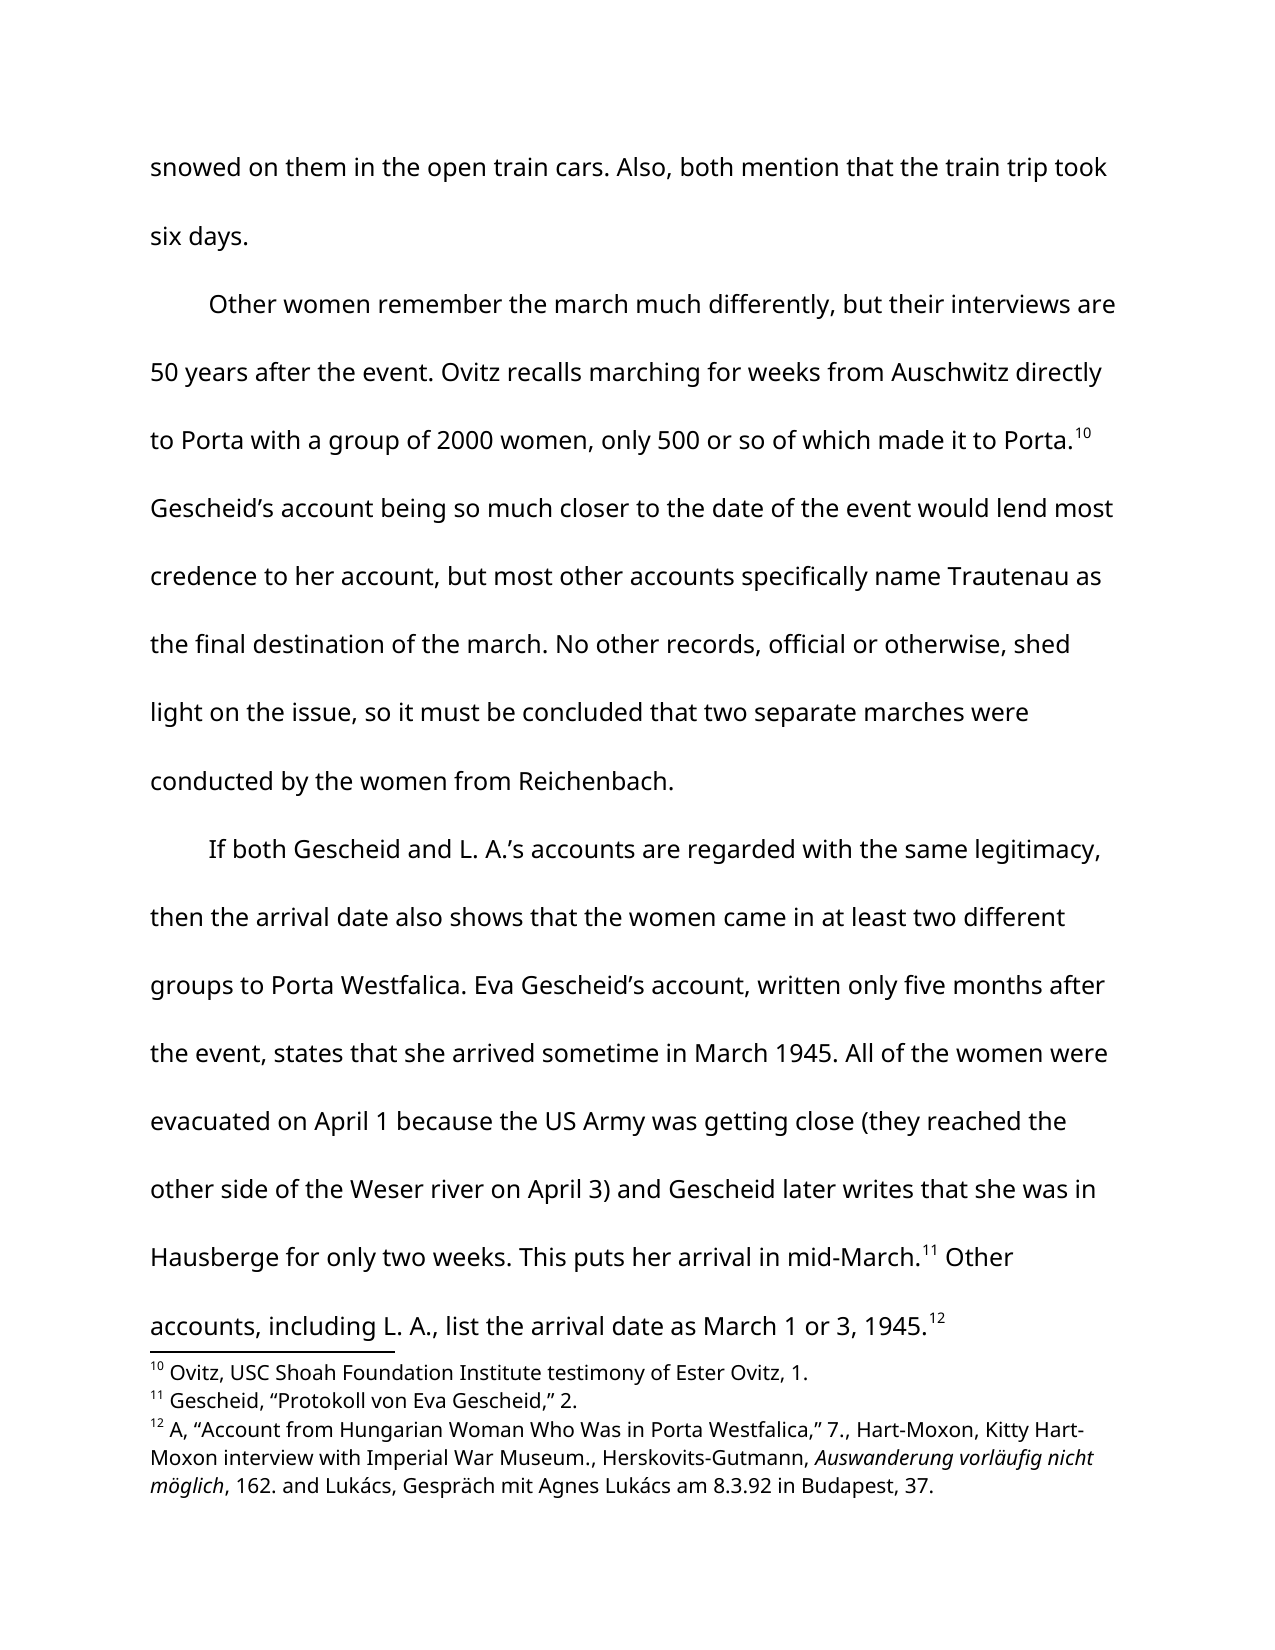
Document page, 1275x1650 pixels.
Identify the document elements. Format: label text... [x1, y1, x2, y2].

text A, “Account from Hungarian Woman Who Was in Porta Westfalica,” 7., Hart-Moxon, Kitty Hart-Moxon interview with Imperial War Museum., Herskovits-Gutmann, Auswanderung vorläufig nicht möglich, 162. and Lukács, Gespräch mit Agnes Lukács am 8.3.92 in Budapest, 37. [150, 1415, 1125, 1500]
text snowed on them in the open train cars. Also, both mention that the train trip took six days. [150, 150, 1125, 252]
text Other women remember the march much differently, but their interviews are 50 years after the event. Ovitz recalls marching for weeks from Auschwitz directly to Porta with a group of 2000 women, only 500 or so of which made it to Porta. Gescheid’s account being so much closer to the date of the event would lend most credence to her account, but most other accounts specifically name Trautenau as the final destination of the march. No other records, official or otherwise, shed light on the issue, so it must be concluded that two separate marches were conducted by the women from Reichenbach. [150, 286, 1125, 797]
text If both Gescheid and L. A.’s accounts are regarded with the same legitimacy, then the arrival date also shows that the women came in at least two different groups to Porta Westfalica. Eva Gescheid’s account, written only five months after the event, states that she arrived sometime in March 1945. All of the women were evacuated on April 1 because the US Army was getting close (they reached the other side of the Weser river on April 3) and Gescheid later writes that she was in Hausberge for only two weeks. This puts her arrival in mid-March. Other accounts, including L. A., list the arrival date as March 1 or 3, 1945. [150, 831, 1125, 1342]
text Ovitz, USC Shoah Foundation Institute testimony of Ester Ovitz, 1. [150, 1358, 1125, 1386]
text Gescheid, “Protokoll von Eva Gescheid,” 2. [150, 1386, 1125, 1415]
